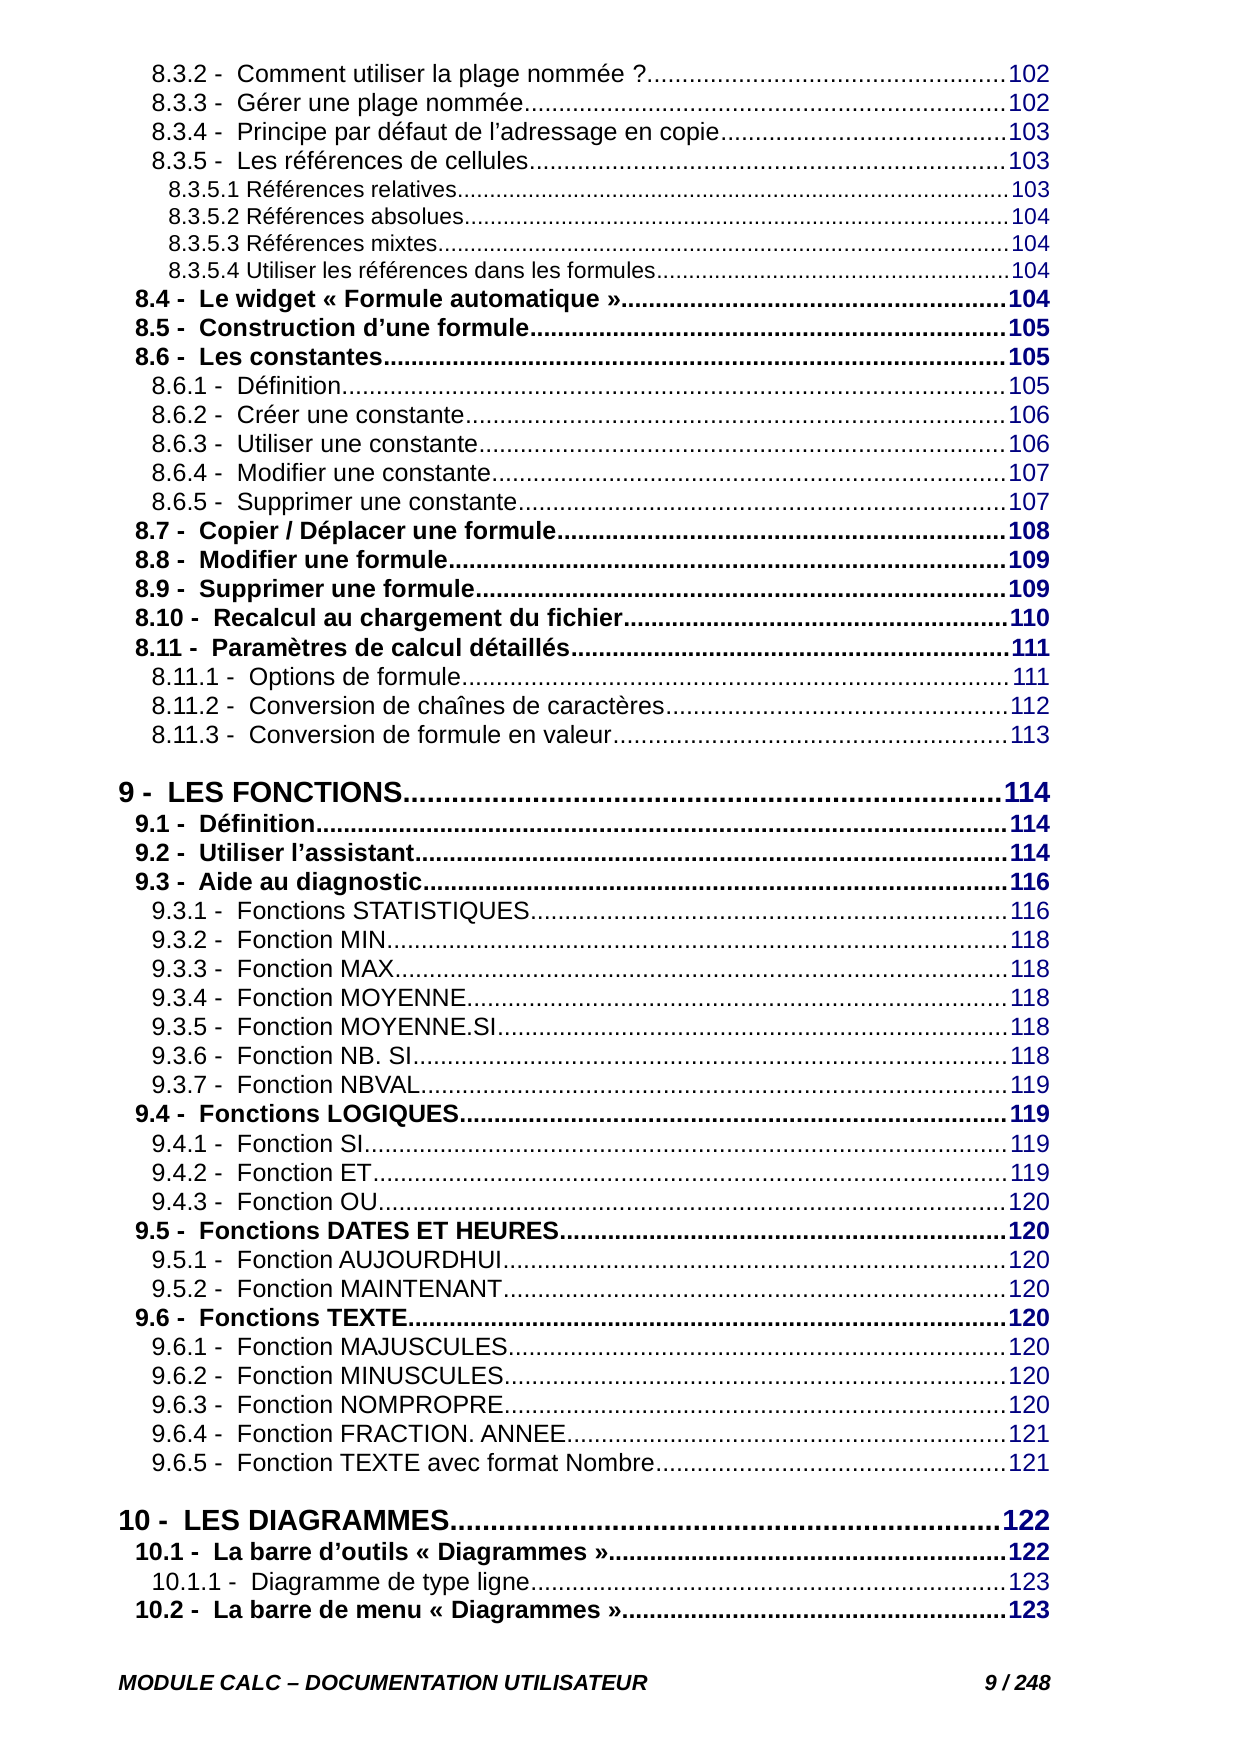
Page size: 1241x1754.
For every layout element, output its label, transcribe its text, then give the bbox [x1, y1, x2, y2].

text 8.10 - Recalcul au chargement du fichier 110 [135, 603, 1122, 632]
text 8.11 - Paramètres de calcul détaillés 111 [135, 632, 1122, 661]
text 9.3.6 - Fonction NB. SI 118 [151, 1041, 1122, 1070]
text 9.4.3 - Fonction OU 120 [151, 1187, 1122, 1216]
text 9.3.7 - Fonction NBVAL 119 [151, 1070, 1122, 1099]
text 9.6.2 - Fonction MINUSCULES 120 [151, 1361, 1122, 1390]
text 8.11.3 - Conversion de formule en valeur 113 [151, 719, 1122, 749]
text 9.3.2 - Fonction MIN 118 [151, 925, 1122, 954]
text 8.9 - Supprimer une formule 109 [135, 574, 1122, 603]
text 8.3.5.2 Références absolues 104 [168, 202, 1122, 229]
text 9.3 - Aide au diagnostic 116 [135, 867, 1122, 896]
text 8.11.2 - Conversion de chaînes de caractères 112 [151, 691, 1122, 719]
text 8.3.4 - Principe par défaut de l’adressage en copie 103 [151, 117, 1122, 146]
text 9 - Les fonctions 114 [118, 774, 1122, 808]
text 8.11.1 - Options de formule 111 [151, 661, 1122, 691]
text 10.2 - La barre de menu « Diagrammes » 123 [135, 1595, 1122, 1624]
text 9.5.1 - Fonction AUJOURDHUI 120 [151, 1245, 1122, 1274]
text 9.4.1 - Fonction SI 119 [151, 1128, 1122, 1157]
text 8.3.5.4 Utiliser les références dans les formules 104 [168, 257, 1122, 284]
text 8.6.3 - Utiliser une constante 106 [151, 429, 1122, 458]
text 9.4.2 - Fonction ET 119 [151, 1157, 1122, 1187]
text 8.6.5 - Supprimer une constante 107 [151, 487, 1122, 516]
text 8.3.3 - Gérer une plage nommée 102 [151, 88, 1122, 117]
text 9.2 - Utiliser l’assistant 114 [135, 838, 1122, 867]
text 8.4 - Le widget « Formule automatique » 104 [135, 284, 1122, 313]
text 9.3.5 - Fonction MOYENNE.SI 118 [151, 1012, 1122, 1041]
text 9.6.1 - Fonction MAJUSCULES 120 [151, 1332, 1122, 1361]
text 8.3.5.1 Références relatives 103 [168, 175, 1122, 202]
text 9.3.4 - Fonction MOYENNE 118 [151, 983, 1122, 1012]
text 10 - Les diagrammes 122 [118, 1503, 1122, 1537]
text 10.1 - La barre d’outils « Diagrammes » 122 [135, 1537, 1122, 1566]
text 9.5.2 - Fonction MAINTENANT 120 [151, 1274, 1122, 1303]
text 9.1 - Définition 114 [135, 809, 1122, 838]
text 8.6.2 - Créer une constante 106 [151, 400, 1122, 429]
text 8.6.1 - Définition 105 [151, 371, 1122, 400]
text 8.3.5 - Les références de cellules 103 [151, 146, 1122, 175]
text 8.5 - Construction d’une formule 105 [135, 313, 1122, 342]
text 9.3.3 - Fonction MAX 118 [151, 954, 1122, 983]
text 9.4 - Fonctions LOGIQUES 119 [135, 1099, 1122, 1128]
text 8.6 - Les constantes 105 [135, 342, 1122, 371]
text 8.7 - Copier / Déplacer une formule 108 [135, 516, 1122, 545]
text 9.6 - Fonctions TEXTE 120 [135, 1303, 1122, 1332]
text 8.8 - Modifier une formule 109 [135, 545, 1122, 574]
text 9.6.5 - Fonction TEXTE avec format Nombre 121 [151, 1448, 1122, 1477]
text 9.6.3 - Fonction NOMPROPRE 120 [151, 1390, 1122, 1419]
text 10.1.1 - Diagramme de type ligne 123 [151, 1566, 1122, 1595]
text 9.3.1 - Fonctions STATISTIQUES 116 [151, 896, 1122, 925]
text 8.6.4 - Modifier une constante 107 [151, 458, 1122, 487]
text 9.6.4 - Fonction FRACTION. ANNEE 121 [151, 1419, 1122, 1448]
text 8.3.5.3 Références mixtes 104 [168, 229, 1122, 257]
text 9.5 - Fonctions DATES ET HEURES 120 [135, 1216, 1122, 1245]
text 8.3.2 - Comment utiliser la plage nommée ? 102 [151, 59, 1122, 88]
